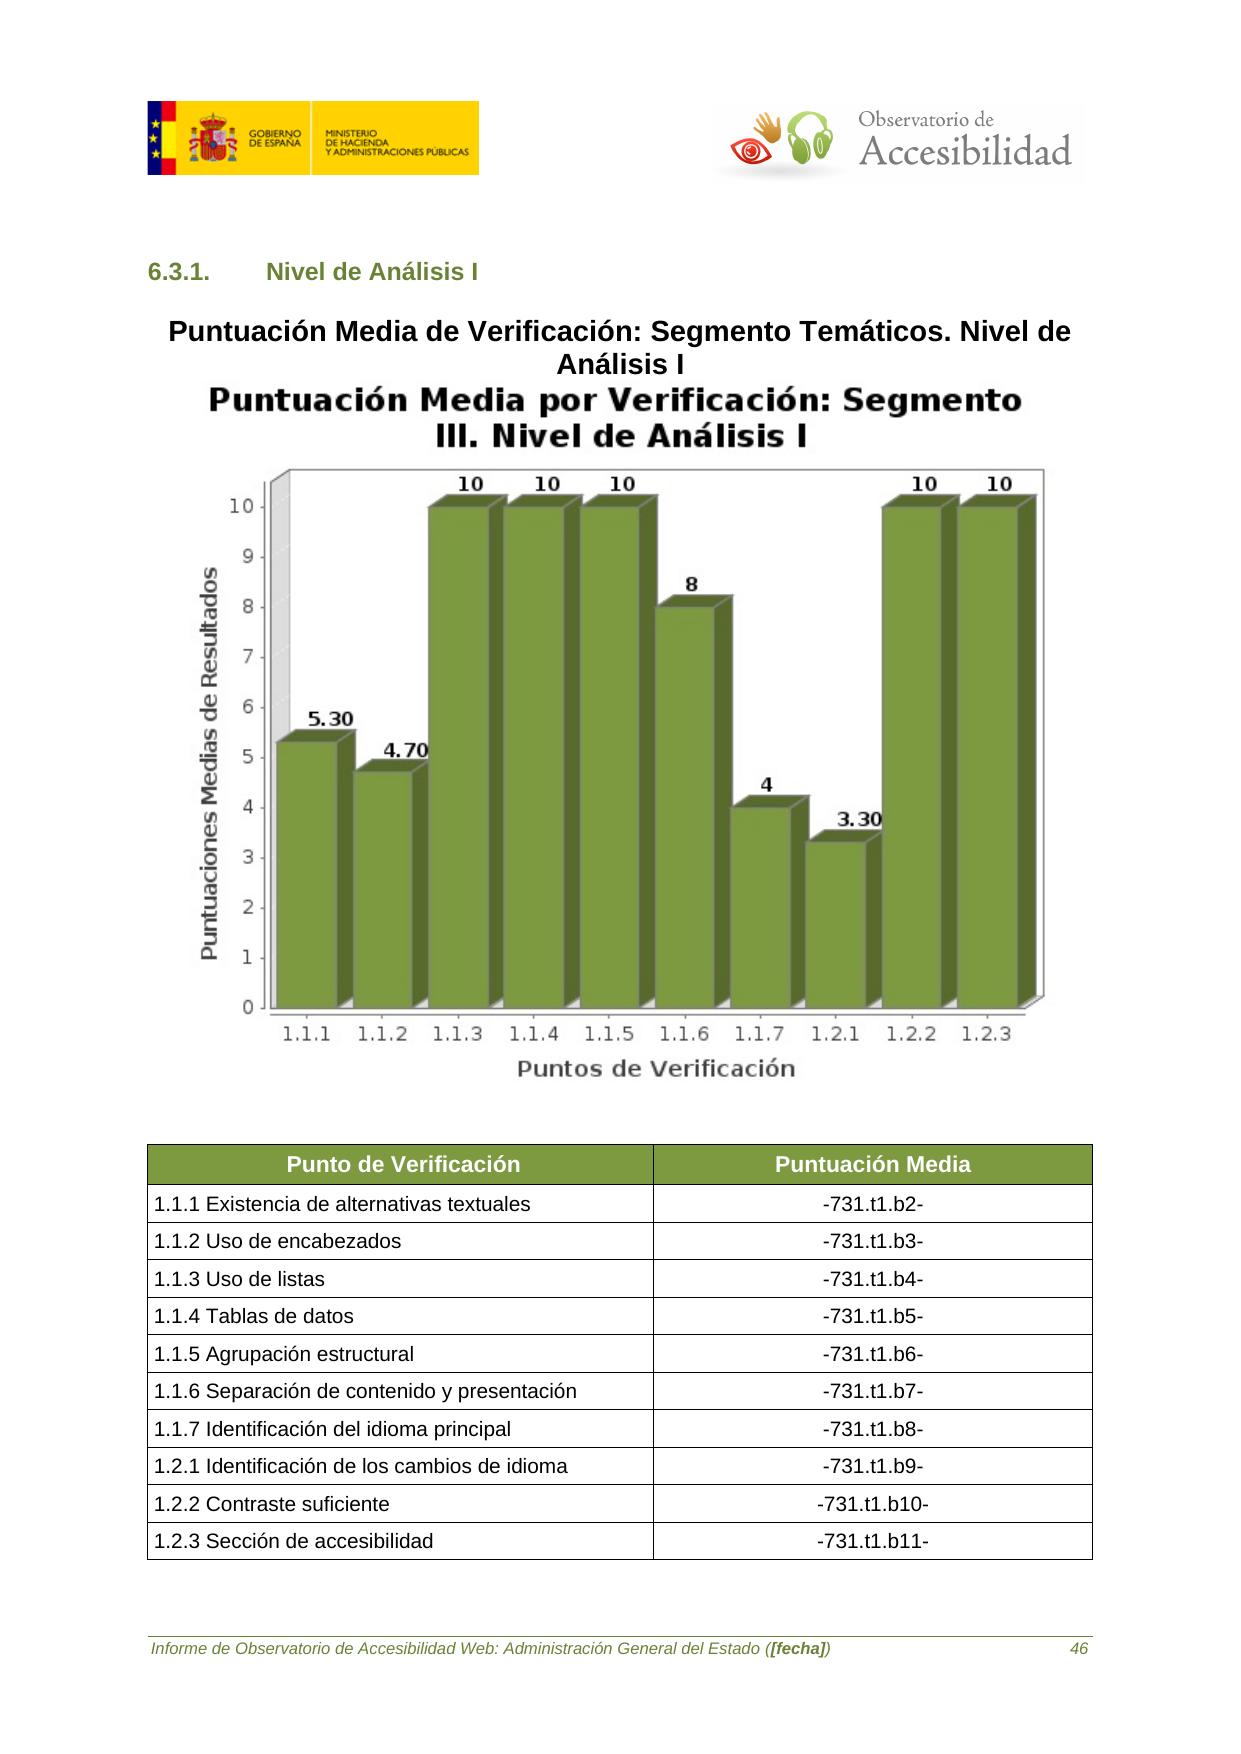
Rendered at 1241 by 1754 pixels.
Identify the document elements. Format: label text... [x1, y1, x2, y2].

table_cell 1.1.5 Agrupación estructural [148, 1335, 653, 1372]
text Puntuación Media de Verificación: Segmento Temáticos. Nivel de Análisis I [148, 314, 1092, 381]
table_cell -731.t1.b6- [654, 1335, 1092, 1372]
table_cell -731.t1.b4- [654, 1260, 1092, 1297]
picture [147, 101, 479, 175]
table_cell 1.1.6 Separación de contenido y presentación [148, 1373, 653, 1409]
table_cell 1.1.1 Existencia de alternativas textuales [148, 1185, 653, 1222]
table_cell 1.1.2 Uso de encabezados [148, 1223, 653, 1259]
table_cell -731.t1.b11- [654, 1523, 1092, 1559]
table_cell 1.2.3 Sección de accesibilidad [148, 1523, 653, 1559]
table_cell -731.t1.b3- [654, 1223, 1092, 1259]
table_cell -731.t1.b2- [654, 1185, 1092, 1222]
table_header Punto de Verificación [148, 1145, 653, 1184]
table_cell 1.2.1 Identificación de los cambios de idioma [148, 1448, 653, 1484]
table_cell -731.t1.b10- [654, 1485, 1092, 1522]
table_cell -731.t1.b7- [654, 1373, 1092, 1409]
table_header Puntuación Media [654, 1145, 1092, 1184]
picture [178, 380, 1062, 1091]
table_cell 1.2.2 Contraste suficiente [148, 1485, 653, 1522]
table_cell 1.1.3 Uso de listas [148, 1260, 653, 1297]
table_cell -731.t1.b5- [654, 1298, 1092, 1334]
subtitle Nivel de Análisis I [148, 257, 1092, 286]
table_cell -731.t1.b8- [654, 1410, 1092, 1447]
picture [710, 102, 1086, 185]
table_cell 1.1.4 Tablas de datos [148, 1298, 653, 1334]
table_cell -731.t1.b9- [654, 1448, 1092, 1484]
table_cell 1.1.7 Identificación del idioma principal [148, 1410, 653, 1447]
